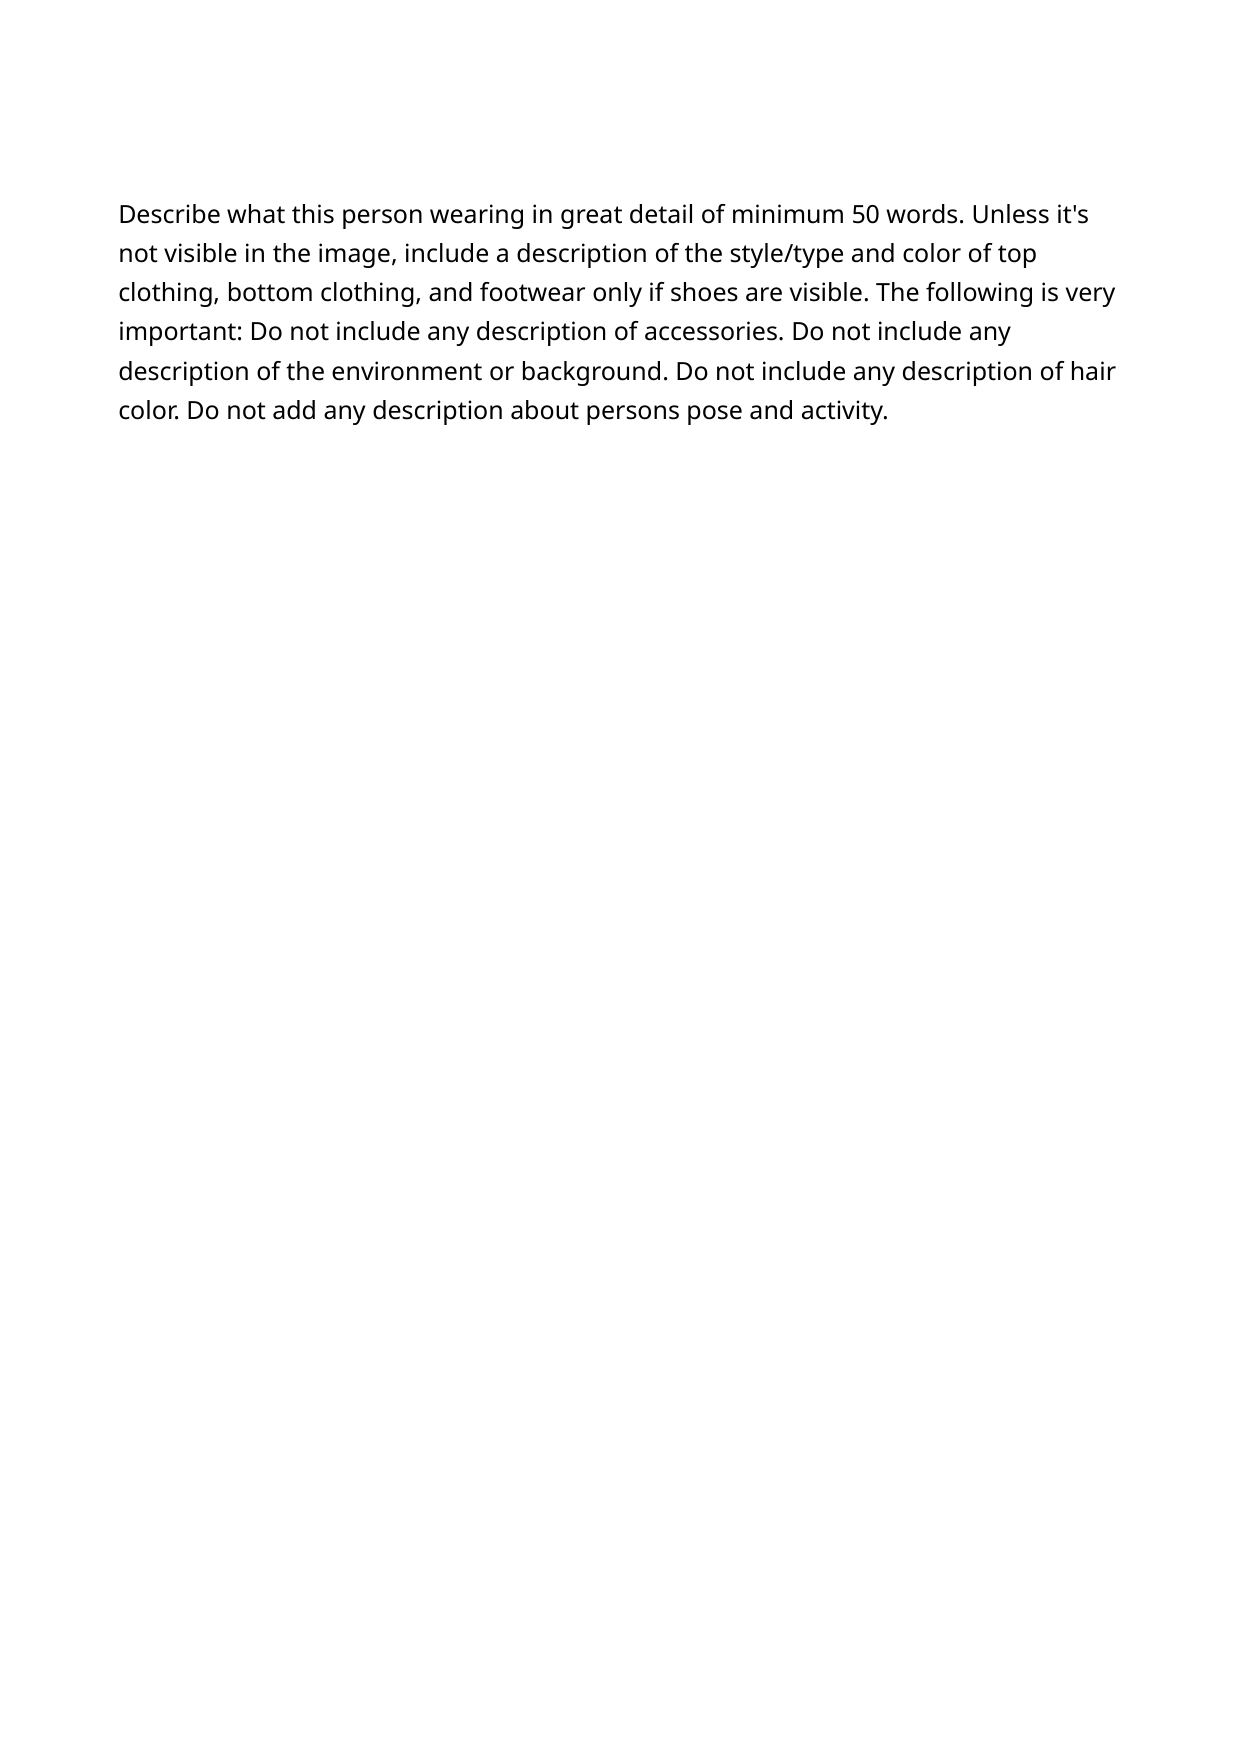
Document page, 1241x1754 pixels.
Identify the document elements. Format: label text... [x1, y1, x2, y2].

text Describe what this person wearing in great detail of minimum 50 words. Unless it's not visible in the image, include a description of the style/type and color of top clothing, bottom clothing, and footwear only if shoes are visible. The following is very important: Do not include any description of accessories. Do not include any description of the environment or background. Do not include any description of hair color. Do not add any description about persons pose and activity. [118, 196, 1122, 426]
